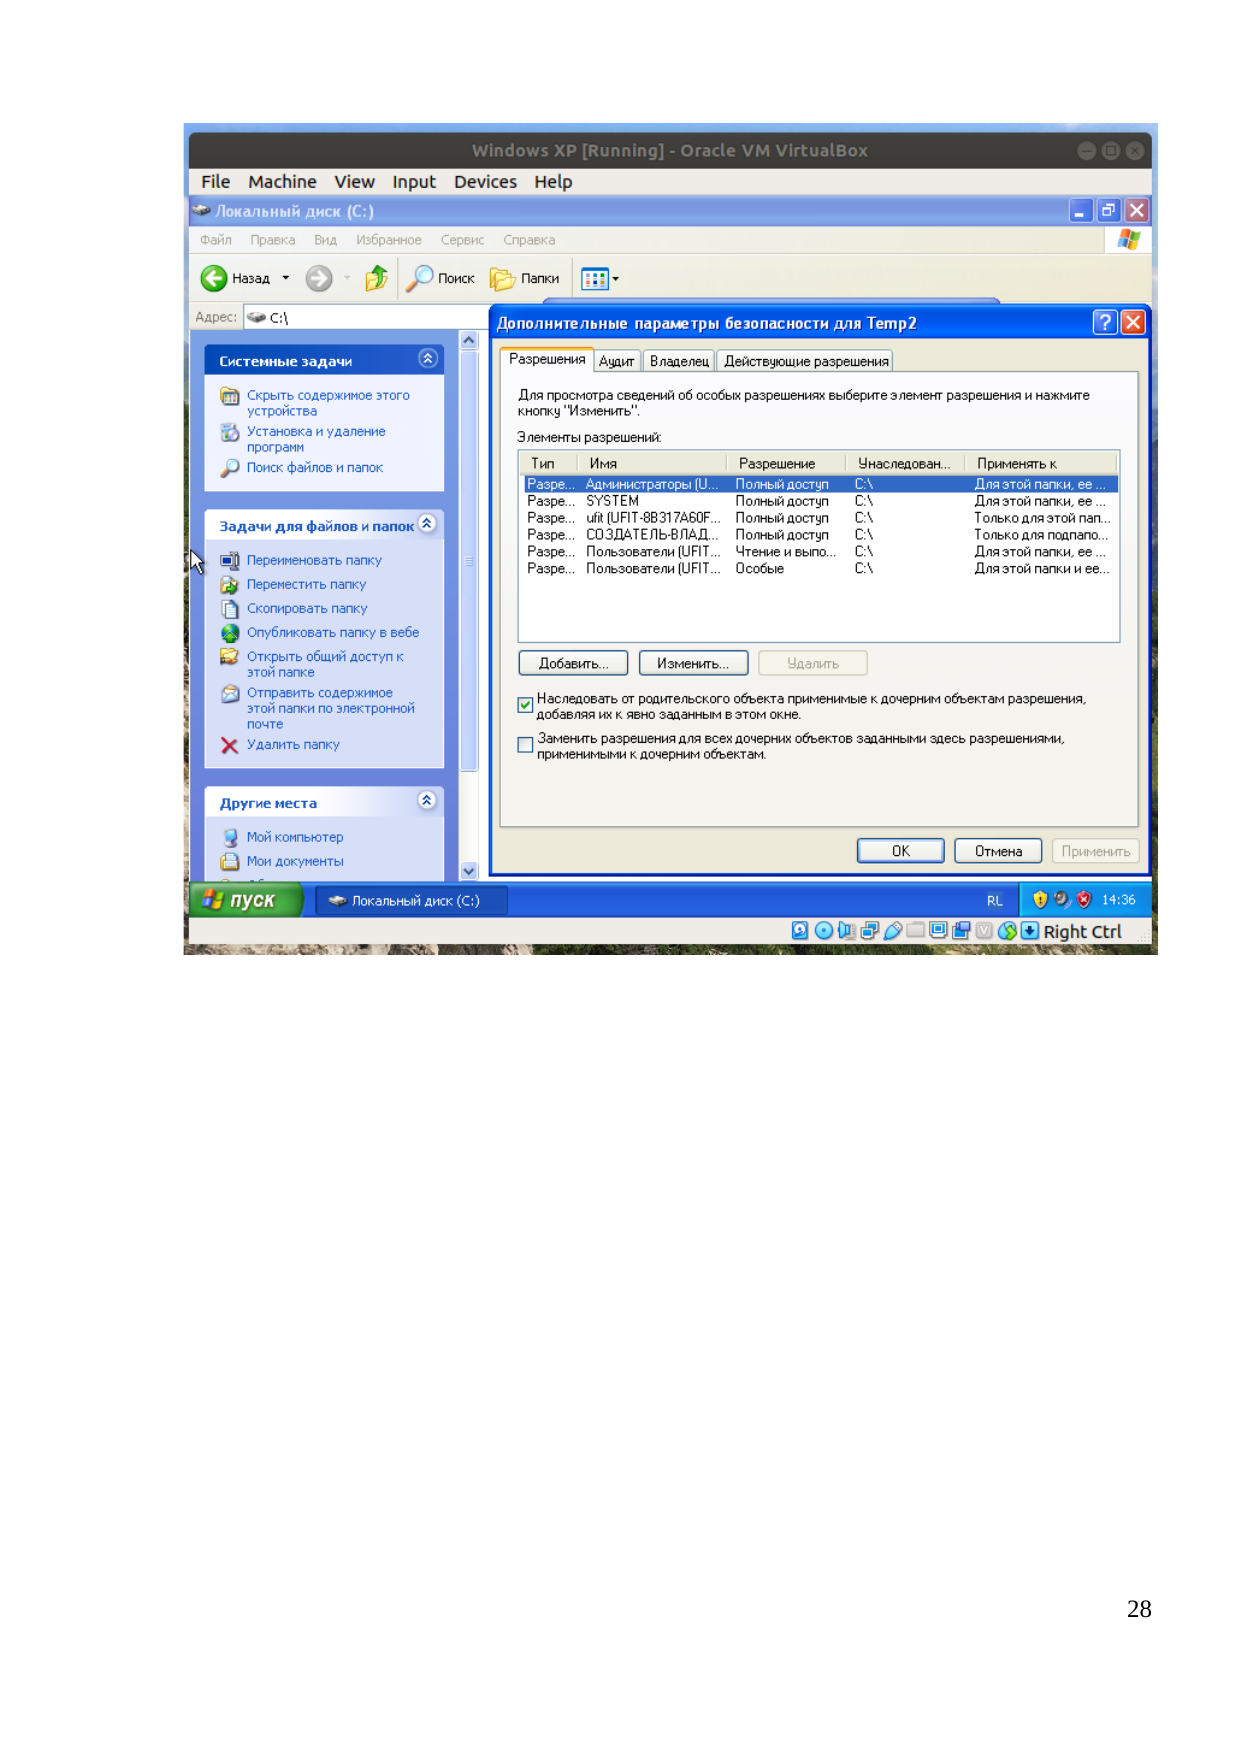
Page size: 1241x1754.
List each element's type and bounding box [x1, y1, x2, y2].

picture [183, 123, 1158, 955]
